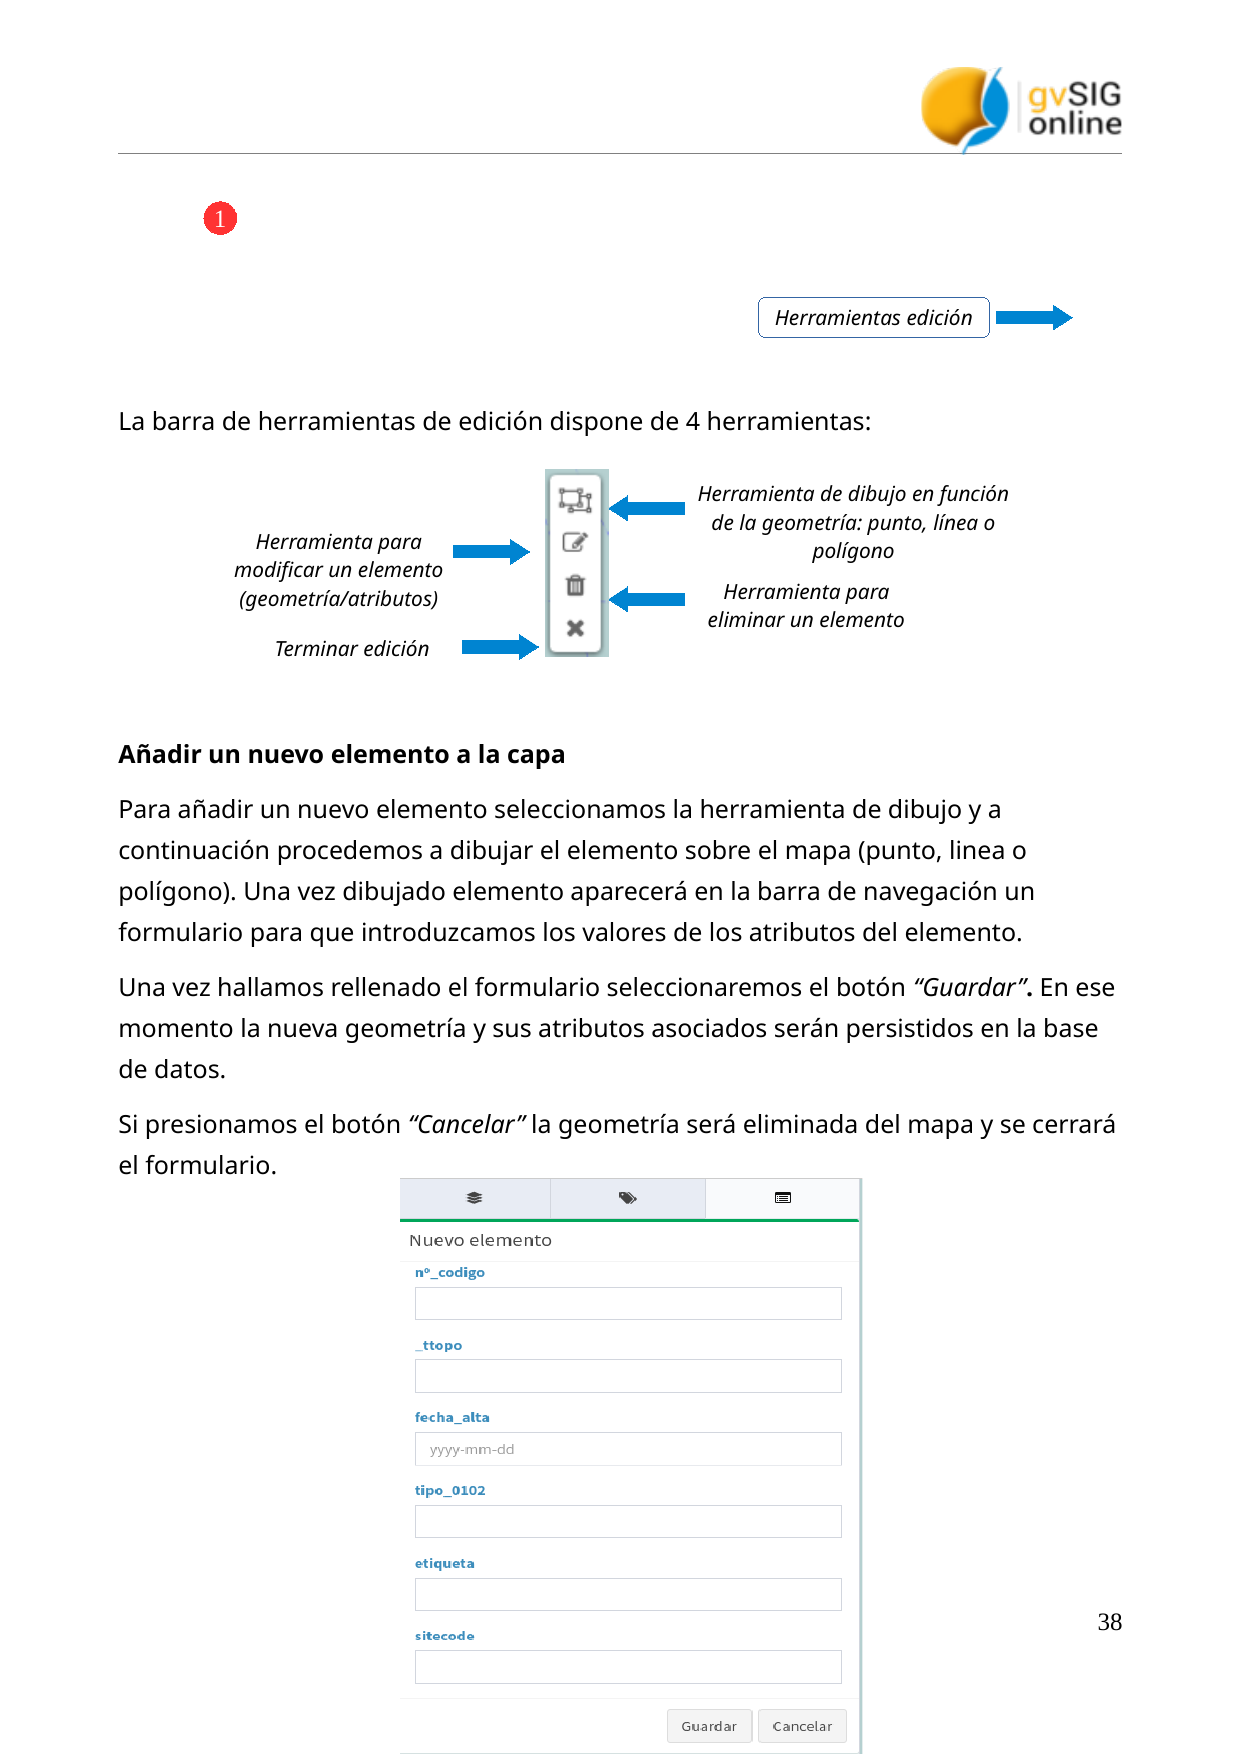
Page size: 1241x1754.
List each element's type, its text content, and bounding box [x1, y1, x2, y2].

text La barra de herramientas de edición dispone de 4 herramientas: [118, 404, 1122, 438]
picture [545, 469, 609, 657]
picture [921, 67, 1122, 155]
picture [400, 1178, 863, 1754]
text Añadir un nuevo elemento a la capa [118, 736, 1122, 771]
text Si presionamos el botón “Cancelar” la geometría será eliminada del mapa y se cerrará el formulario. [118, 1107, 1122, 1182]
text Para añadir un nuevo elemento seleccionamos la herramienta de dibujo y a continuación procedemos a dibujar el elemento sobre el mapa (punto, linea o polígono). Una vez dibujado elemento aparecerá en la barra de navegación un formulario para que introduzcamos los valores de los atributos del elemento. [118, 792, 1122, 948]
text Una vez hallamos rellenado el formulario seleccionaremos el botón “Guardar”. En ese momento la nueva geometría y sus atributos asociados serán persistidos en la base de datos. [118, 970, 1122, 1086]
